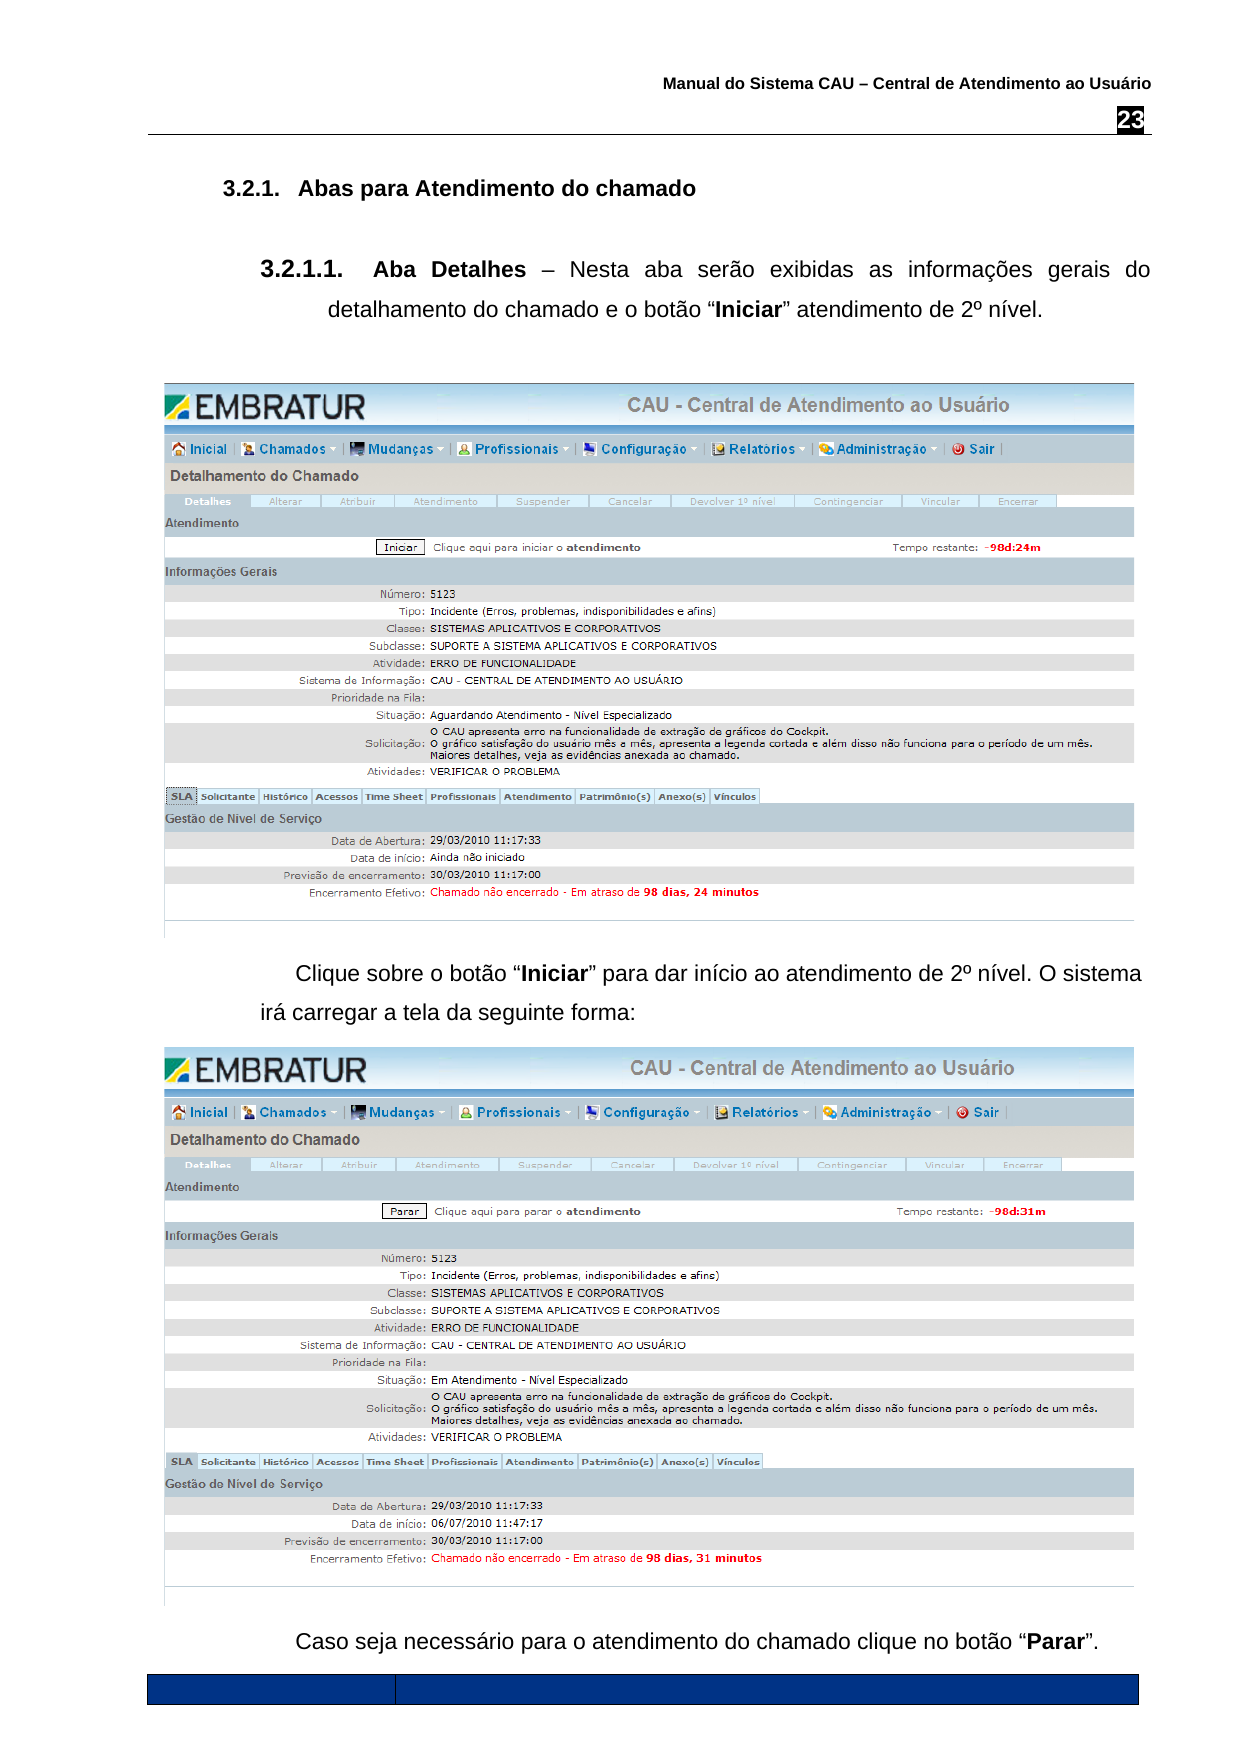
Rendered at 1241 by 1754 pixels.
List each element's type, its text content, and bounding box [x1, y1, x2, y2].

text Clique sobre o botão “Iniciar” para dar início ao atendimento de 2º nível. O sistema irá carregar a tela da seguinte forma: [260, 959, 1152, 1025]
picture [164, 1047, 1134, 1606]
text Caso seja necessário para o atendimento do chamado clique no botão “Parar”. [260, 1628, 1152, 1654]
picture [164, 383, 1135, 938]
list Aba Detalhes – Nesta aba serão exibidas as informações gerais do detalhamento do chamado e o botão “Iniciar” atendimento de 2º nível. [260, 254, 1152, 322]
list Abas para Atendimento do chamado [223, 175, 1152, 201]
